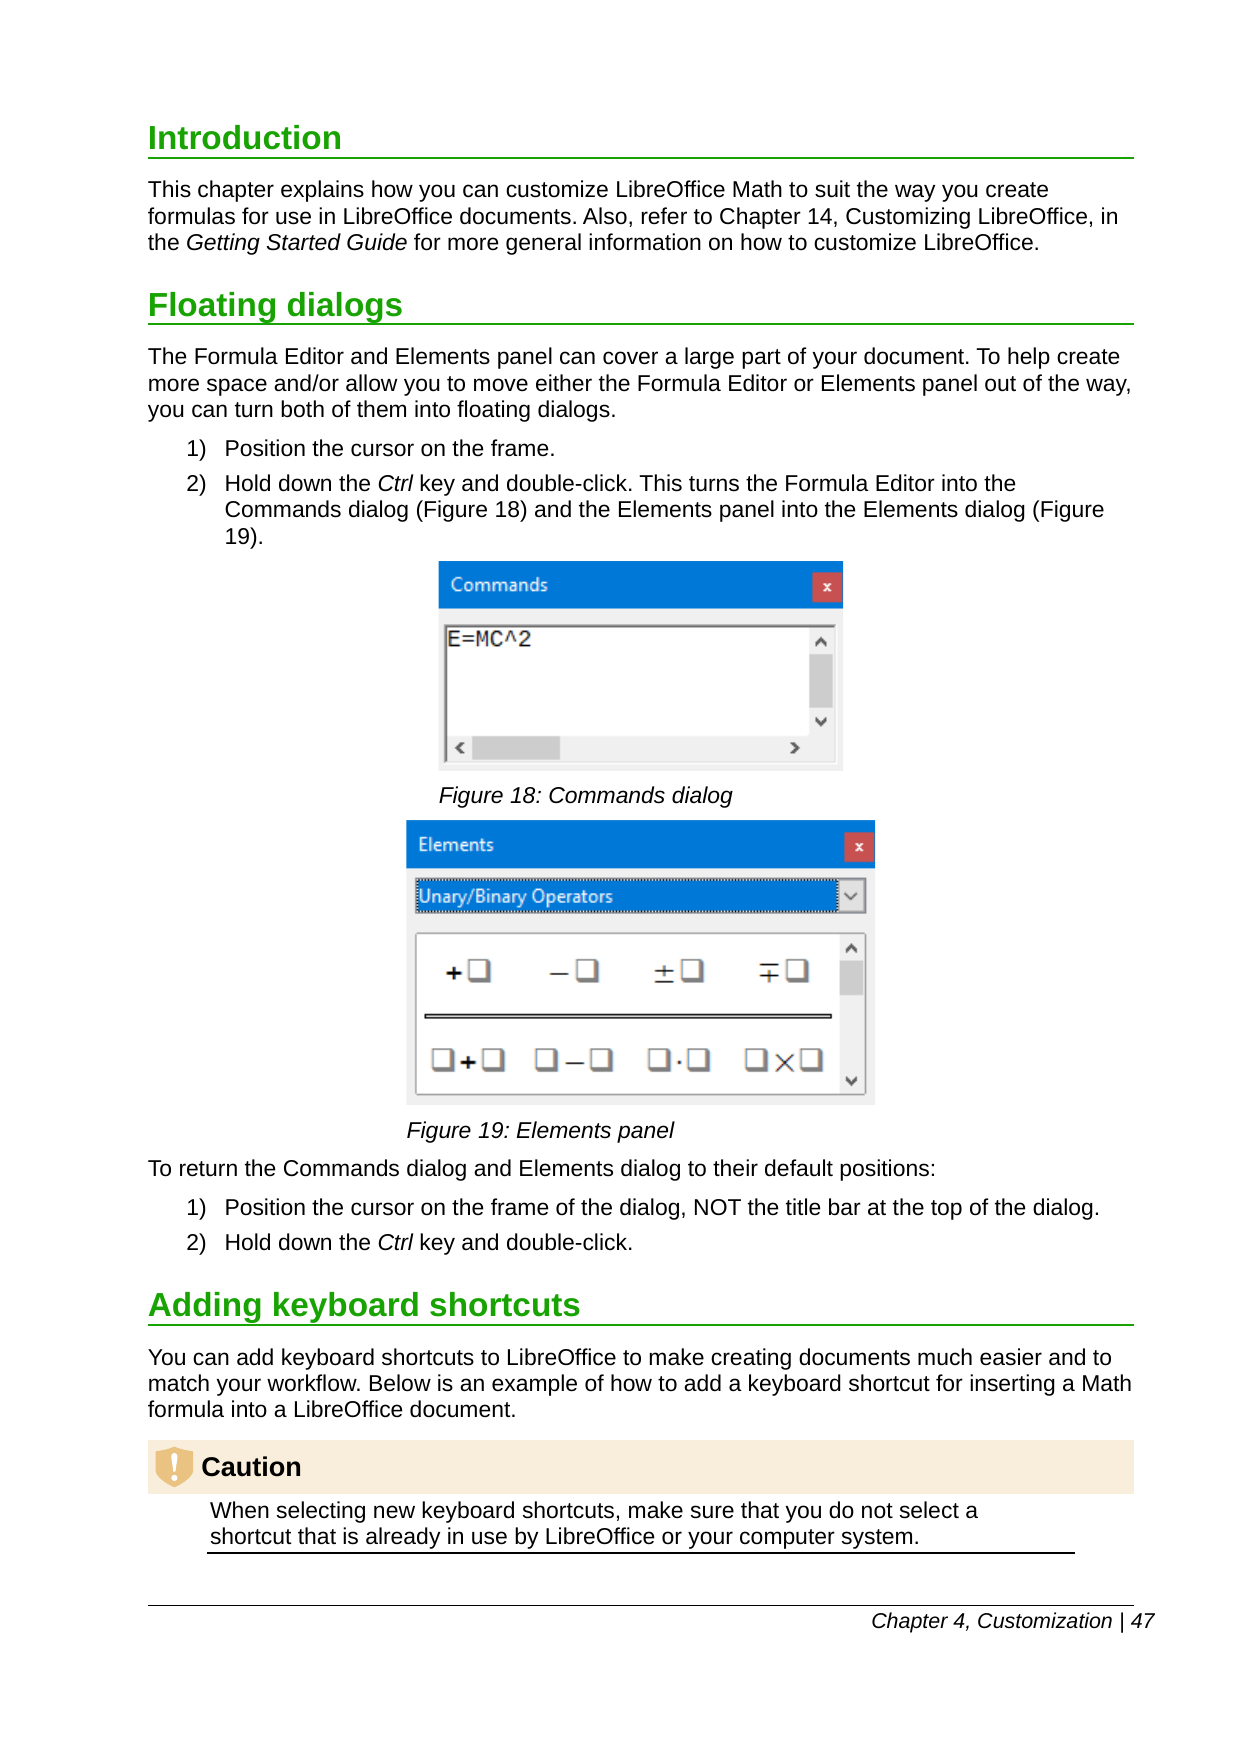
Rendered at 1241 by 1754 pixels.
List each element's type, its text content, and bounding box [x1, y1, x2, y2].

text The Formula Editor and Elements panel can cover a large part of your document. To help create more space and/or allow you to move either the Formula Editor or Elements panel out of the way, you can turn both of them into floating dialogs. [148, 343, 1134, 422]
list Position the cursor on the frame. [207, 435, 1134, 461]
text This chapter explains how you can customize LibreOffice Math to suit the way you create formulas for use in LibreOffice documents. Also, refer to Chapter 14, Customizing LibreOffice, in the Getting Started Guide for more general information on how to customize LibreOffice. [148, 176, 1134, 255]
subtitle Caution [148, 1440, 1134, 1494]
text When selecting new keyboard shortcuts, make sure that you do not select a shortcut that is already in use by LibreOffice or your computer system. [207, 1494, 1075, 1552]
text To return the Commands dialog and Elements dialog to their default positions: [148, 1155, 1134, 1182]
subtitle Adding keyboard shortcuts [148, 1285, 1134, 1324]
list Position the cursor on the frame of the dialog, NOT the title bar at the top of the dialog. [207, 1194, 1134, 1221]
subtitle Floating dialogs [148, 285, 1134, 323]
picture [438, 561, 844, 771]
list Hold down the Ctrl key and double-click. [207, 1229, 1134, 1256]
text Figure 19: Elements panel [406, 1117, 875, 1143]
list Hold down the Ctrl key and double-click. This turns the Formula Editor into the Commands dialog (Figure 18) and the Elements panel into the Elements dialog (Figure 19). [207, 470, 1134, 549]
picture [406, 820, 876, 1105]
text You can add keyboard shortcuts to LibreOffice to make creating documents much easier and to match your workflow. Below is an example of how to add a keyboard shortcut for inserting a Math formula into a LibreOffice document. [148, 1343, 1134, 1422]
text Figure 18: Commands dialog [438, 782, 843, 809]
subtitle Introduction [148, 118, 1134, 157]
